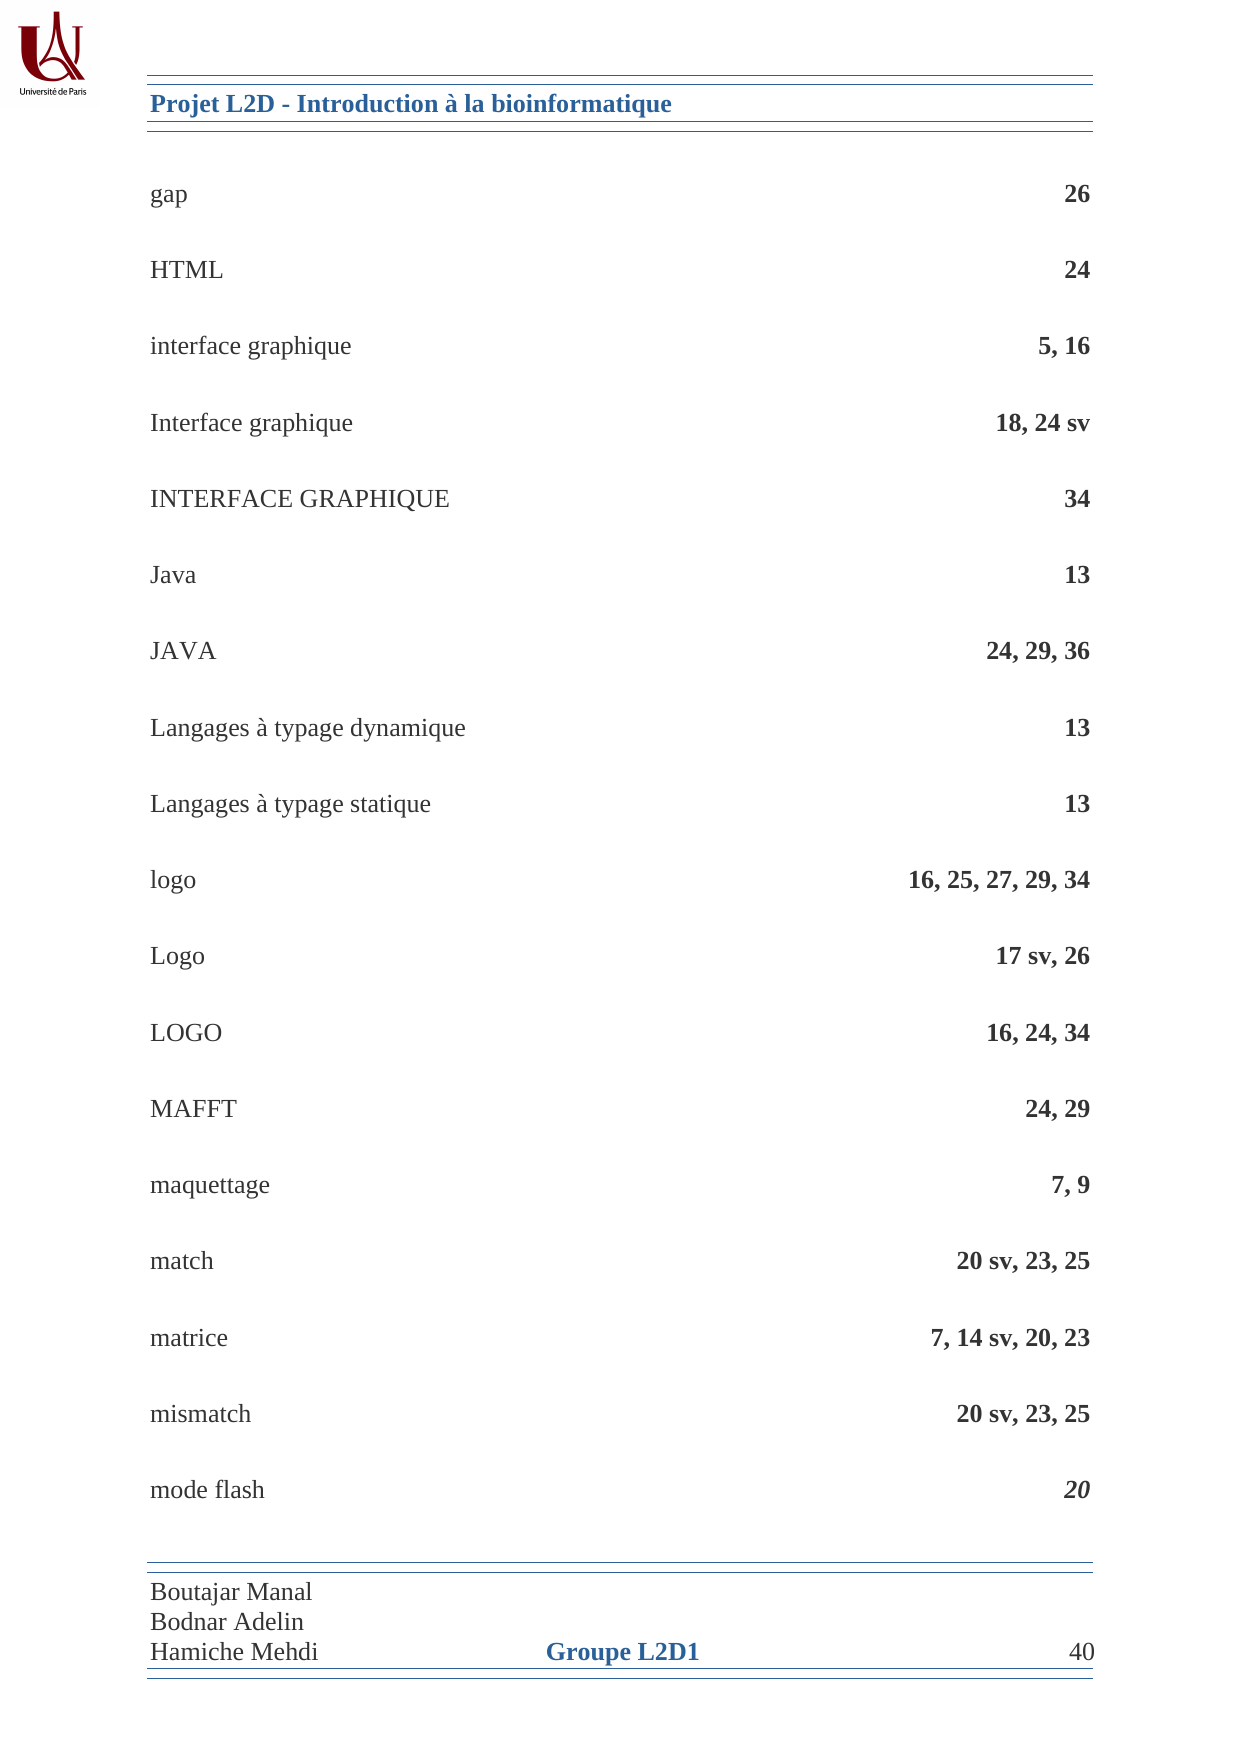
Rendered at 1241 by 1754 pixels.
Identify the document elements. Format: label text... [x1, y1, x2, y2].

text mismatch 20 sv, 23, 25 [150, 1398, 1090, 1428]
text Langages à typage statique 13 [150, 788, 1090, 818]
text Java 13 [150, 559, 1090, 589]
text match 20 sv, 23, 25 [150, 1245, 1090, 1275]
picture [0, 0, 101, 107]
text matrice 7, 14 sv, 20, 23 [150, 1322, 1090, 1352]
text INTERFACE GRAPHIQUE 34 [150, 483, 1090, 513]
text gap 26 [150, 178, 1090, 208]
text MAFFT 24, 29 [150, 1093, 1090, 1123]
text Langages à typage dynamique 13 [150, 712, 1090, 742]
text LOGO 16, 24, 34 [150, 1017, 1090, 1047]
text JAVA 24, 29, 36 [150, 635, 1090, 665]
text logo 16, 25, 27, 29, 34 [150, 864, 1090, 894]
text HTML 24 [150, 254, 1090, 284]
text maquettage 7, 9 [150, 1169, 1090, 1199]
text Logo 17 sv, 26 [150, 940, 1090, 970]
text interface graphique 5, 16 [150, 330, 1090, 360]
text Interface graphique 18, 24 sv [150, 407, 1090, 437]
text mode flash 20 [150, 1474, 1090, 1504]
